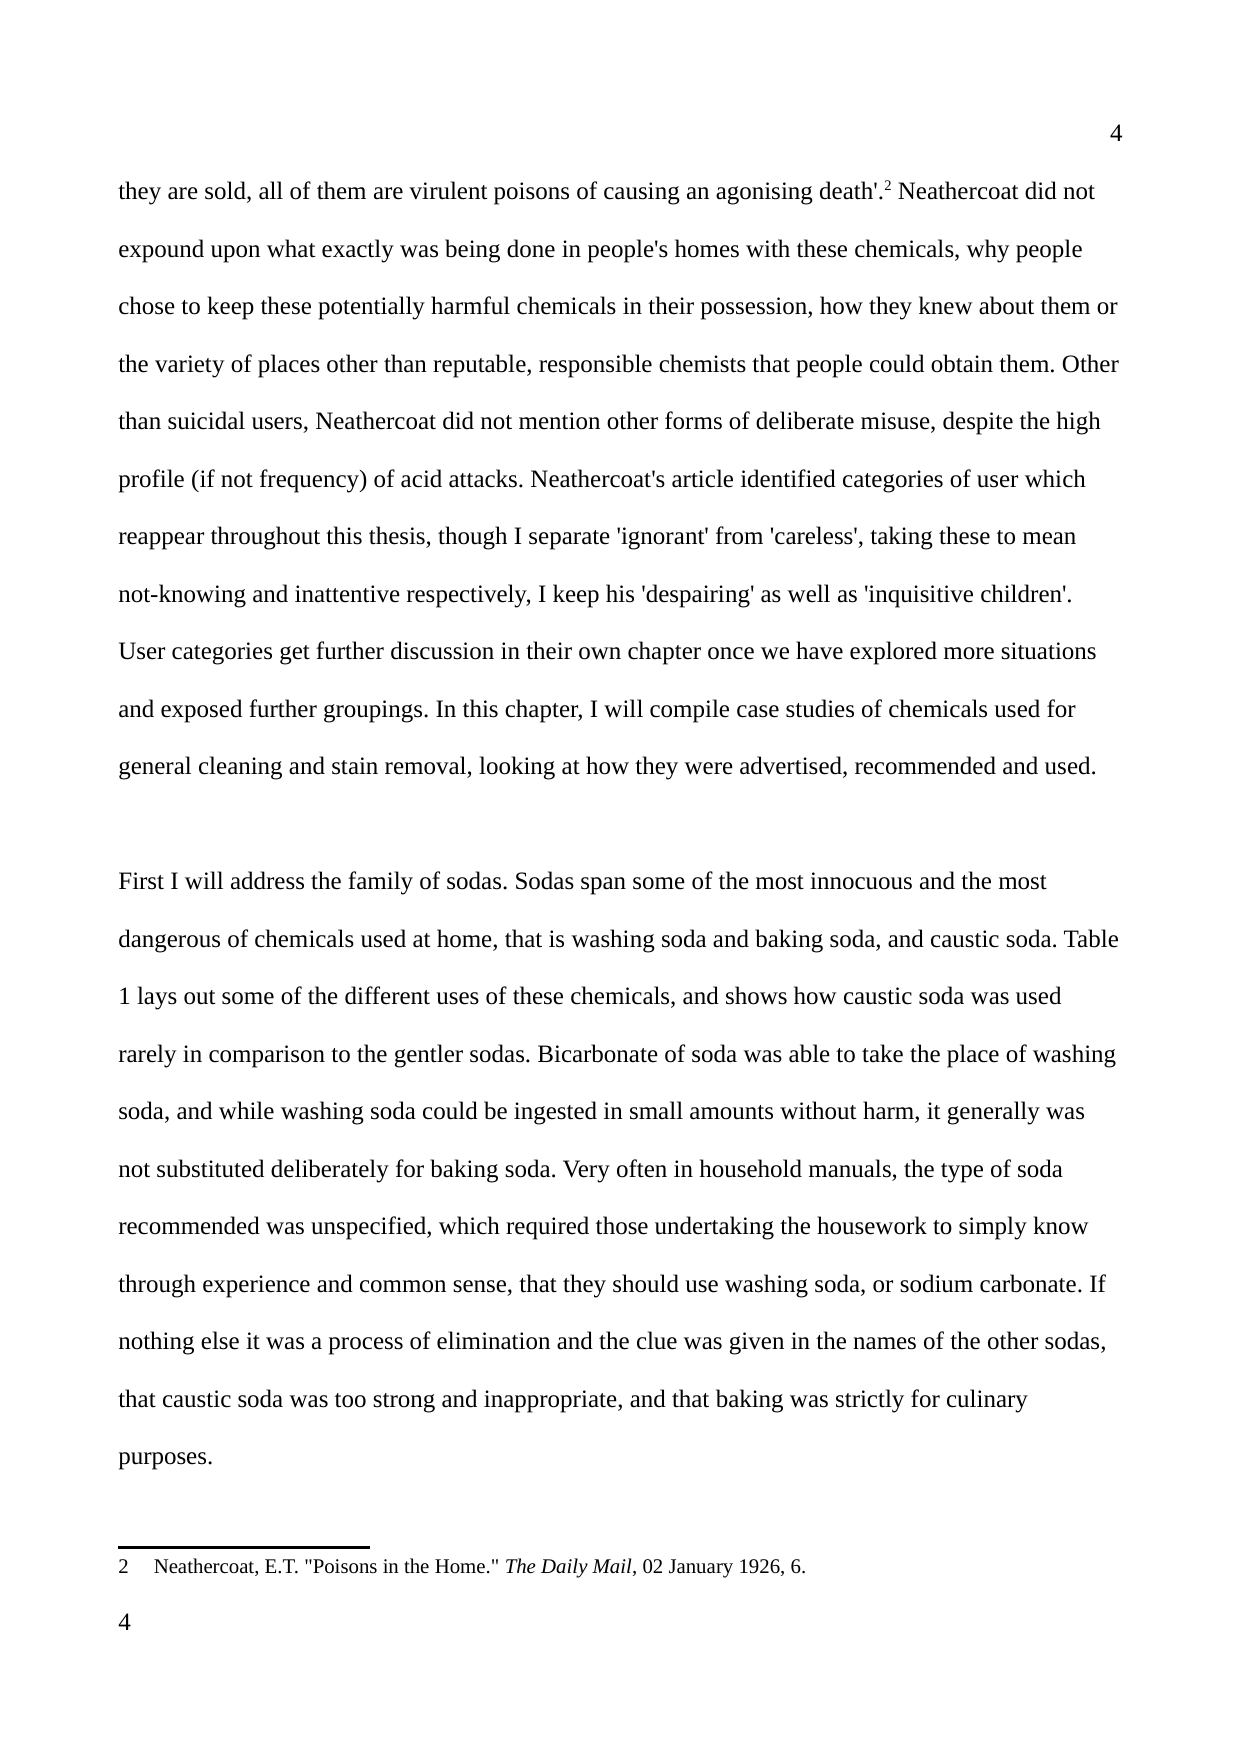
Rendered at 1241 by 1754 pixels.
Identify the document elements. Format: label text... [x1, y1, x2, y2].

text they are sold, all of them are virulent poisons of causing an agonising death'. Neathercoat did not expound upon what exactly was being done in people's homes with these chemicals, why people chose to keep these potentially harmful chemicals in their possession, how they knew about them or the variety of places other than reputable, responsible chemists that people could obtain them. Other than suicidal users, Neathercoat did not mention other forms of deliberate misuse, despite the high profile (if not frequency) of acid attacks. Neathercoat's article identified categories of user which reappear throughout this thesis, though I separate 'ignorant' from 'careless', taking these to mean not-knowing and inattentive respectively, I keep his 'despairing' as well as 'inquisitive children'. User categories get further discussion in their own chapter once we have explored more situations and exposed further groupings. In this chapter, I will compile case studies of chemicals used for general cleaning and stain removal, looking at how they were advertised, recommended and used. [118, 176, 1122, 780]
text First I will address the family of sodas. Sodas span some of the most innocuous and the most dangerous of chemicals used at home, that is washing soda and baking soda, and caustic soda. Table 1 lays out some of the different uses of these chemicals, and shows how caustic soda was used rarely in comparison to the gentler sodas. Bicarbonate of soda was able to take the place of washing soda, and while washing soda could be ingested in small amounts without harm, it generally was not substituted deliberately for baking soda. Very often in household manuals, the type of soda recommended was unspecified, which required those undertaking the housework to simply know through experience and common sense, that they should use washing soda, or sodium carbonate. If nothing else it was a process of elimination and the clue was given in the names of the other sodas, that caustic soda was too strong and inappropriate, and that baking was strictly for culinary purposes. [118, 866, 1122, 1470]
text Neathercoat, E.T. "Poisons in the Home." The Daily Mail, 02 January 1926, 6. [118, 1553, 1122, 1578]
